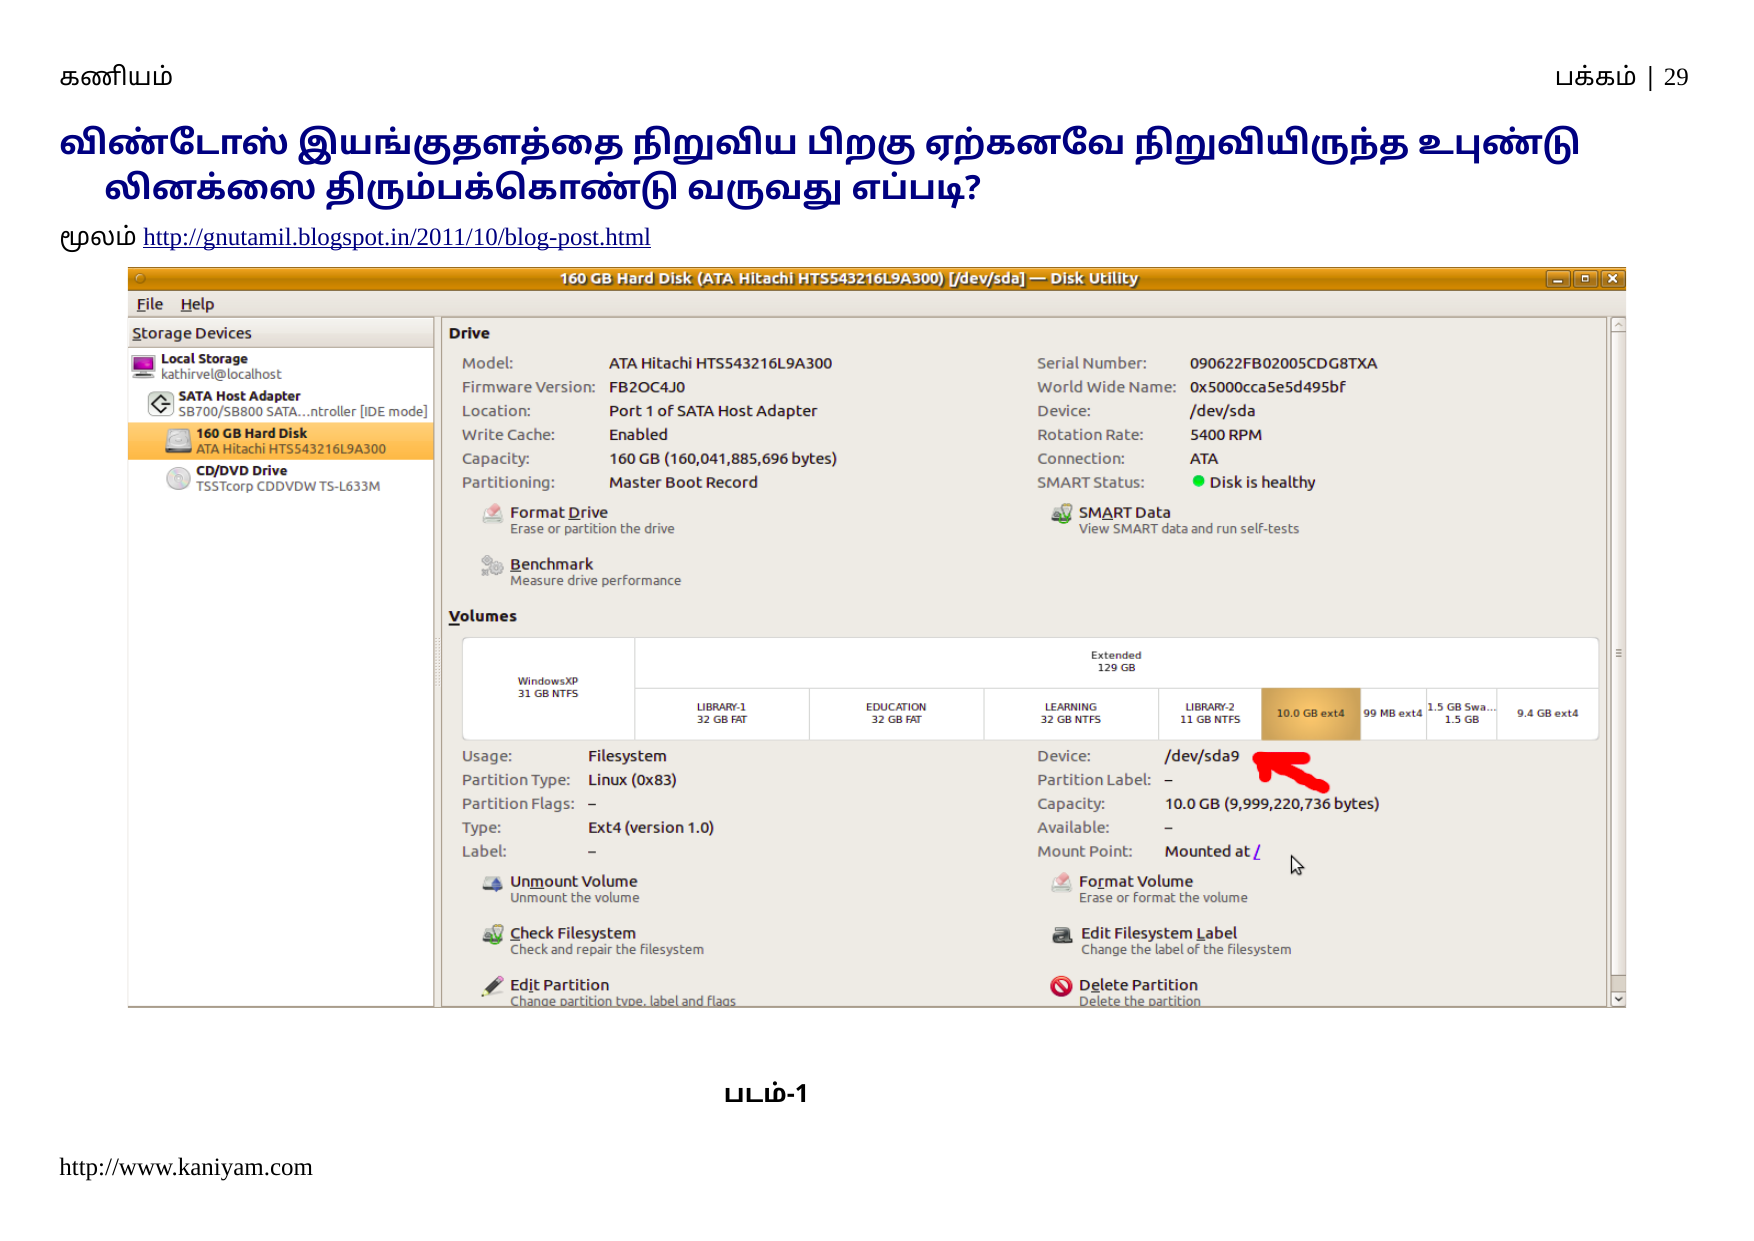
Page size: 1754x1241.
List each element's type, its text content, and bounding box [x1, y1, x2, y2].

text படம்-1 [59, 1076, 1695, 1113]
text மூலம் http://gnutamil.blogspot.in/2011/10/blog-post.html [59, 222, 1695, 255]
subtitle விண்டோஸ் இயங்குதளத்தை நிறுவிய பிறகு ஏற்கனவே நிறுவியிருந்த உபுண்டு லினக்ஸை திரும்பக்கொண்டு வருவது எப்படி? [59, 118, 1695, 209]
picture [127, 267, 1627, 1008]
